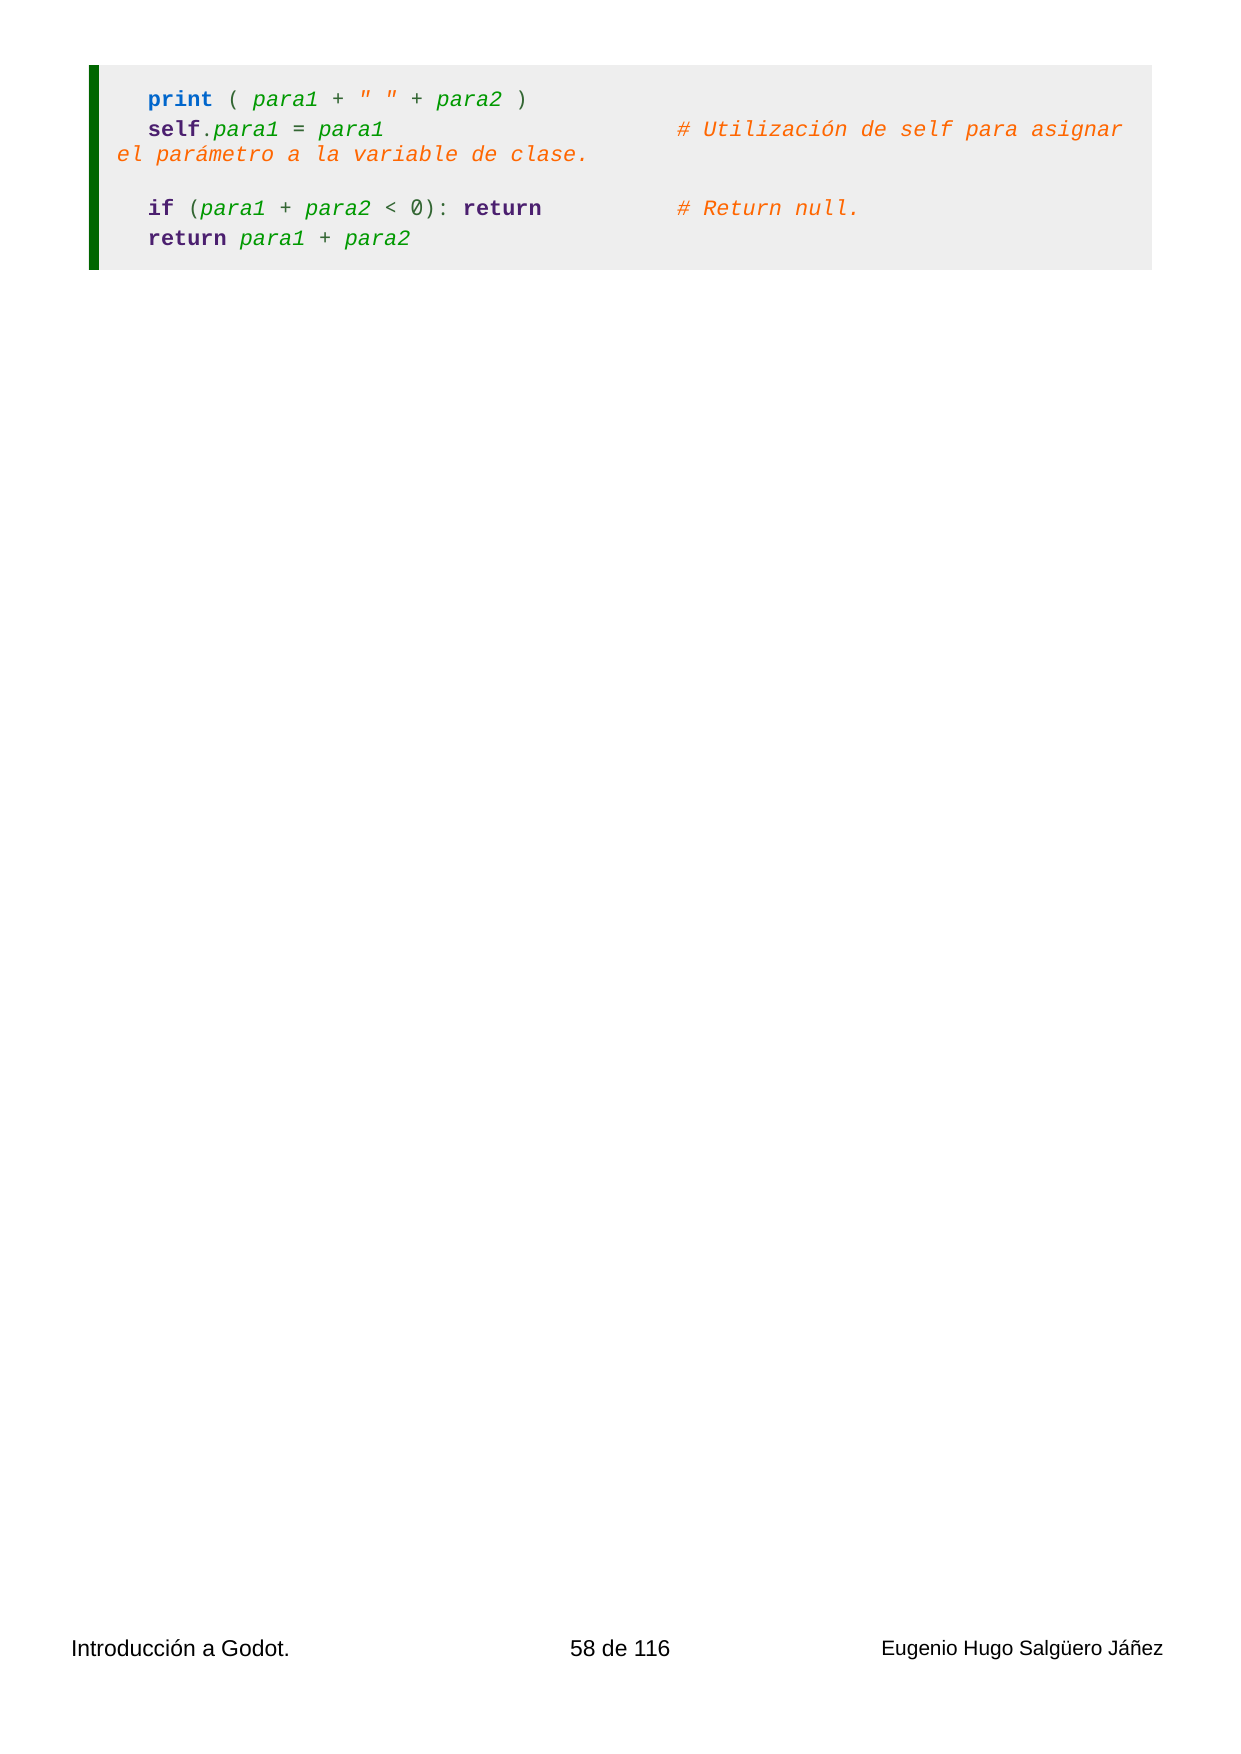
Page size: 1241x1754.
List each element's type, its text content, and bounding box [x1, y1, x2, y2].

text return para1 + para2 [99, 222, 1152, 270]
text if (para1 + para2 < 0): return # Return null. [99, 192, 1152, 222]
text self.para1 = para1 # Utilización de self para asignar el parámetro a la variable de clase. [99, 113, 1152, 167]
text print ( para1 + " " + para2 ) [99, 65, 1152, 113]
